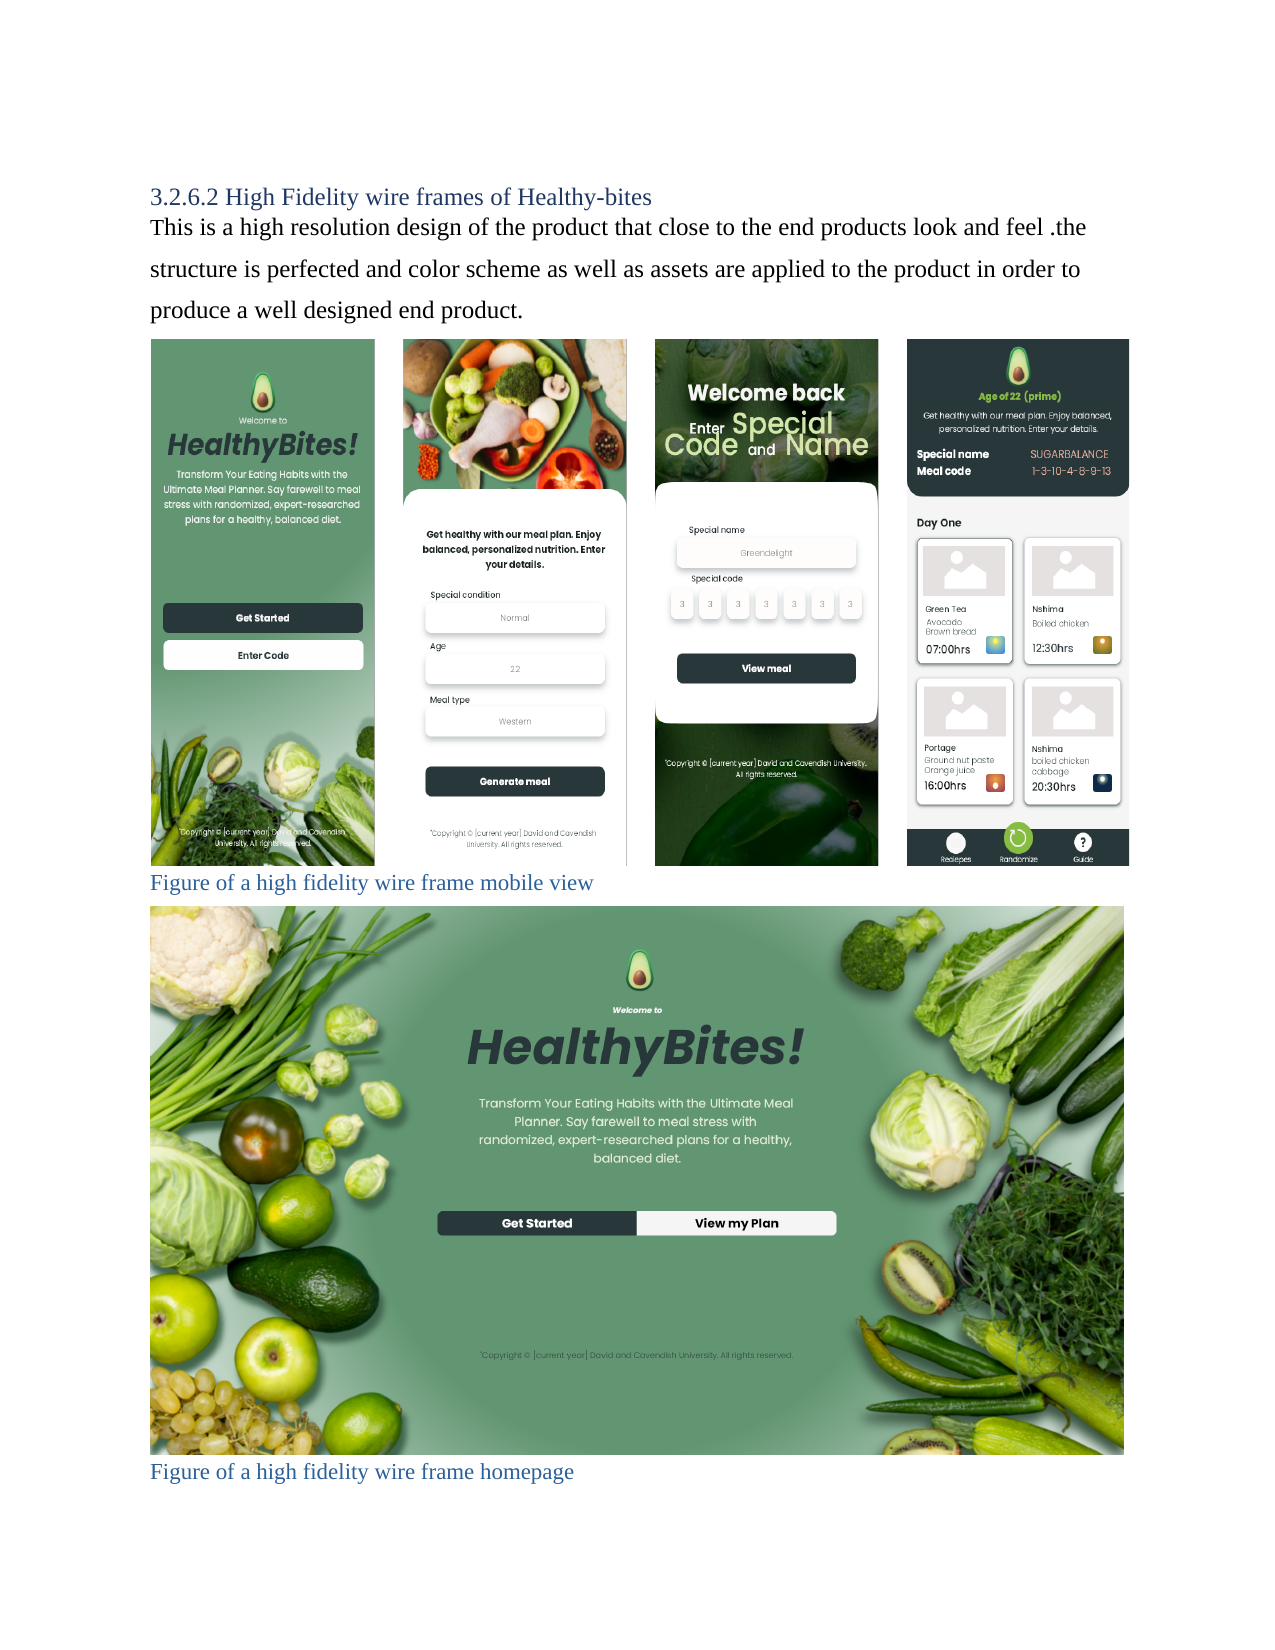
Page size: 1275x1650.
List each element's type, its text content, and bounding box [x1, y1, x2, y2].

text Figure of a high fidelity wire frame mobile view [150, 352, 1125, 895]
picture [150, 906, 1124, 1455]
picture [151, 339, 1130, 866]
subtitle 3.2.6.2 High Fidelity wire frames of Healthy-bites [150, 183, 1125, 211]
text Figure of a high fidelity wire frame homepage [150, 913, 1125, 1484]
text This is a high resolution design of the product that close to the end products look and feel .the structure is perfected and color scheme as well as assets are applied to the product in order to produce a well designed end product. [150, 213, 1125, 324]
